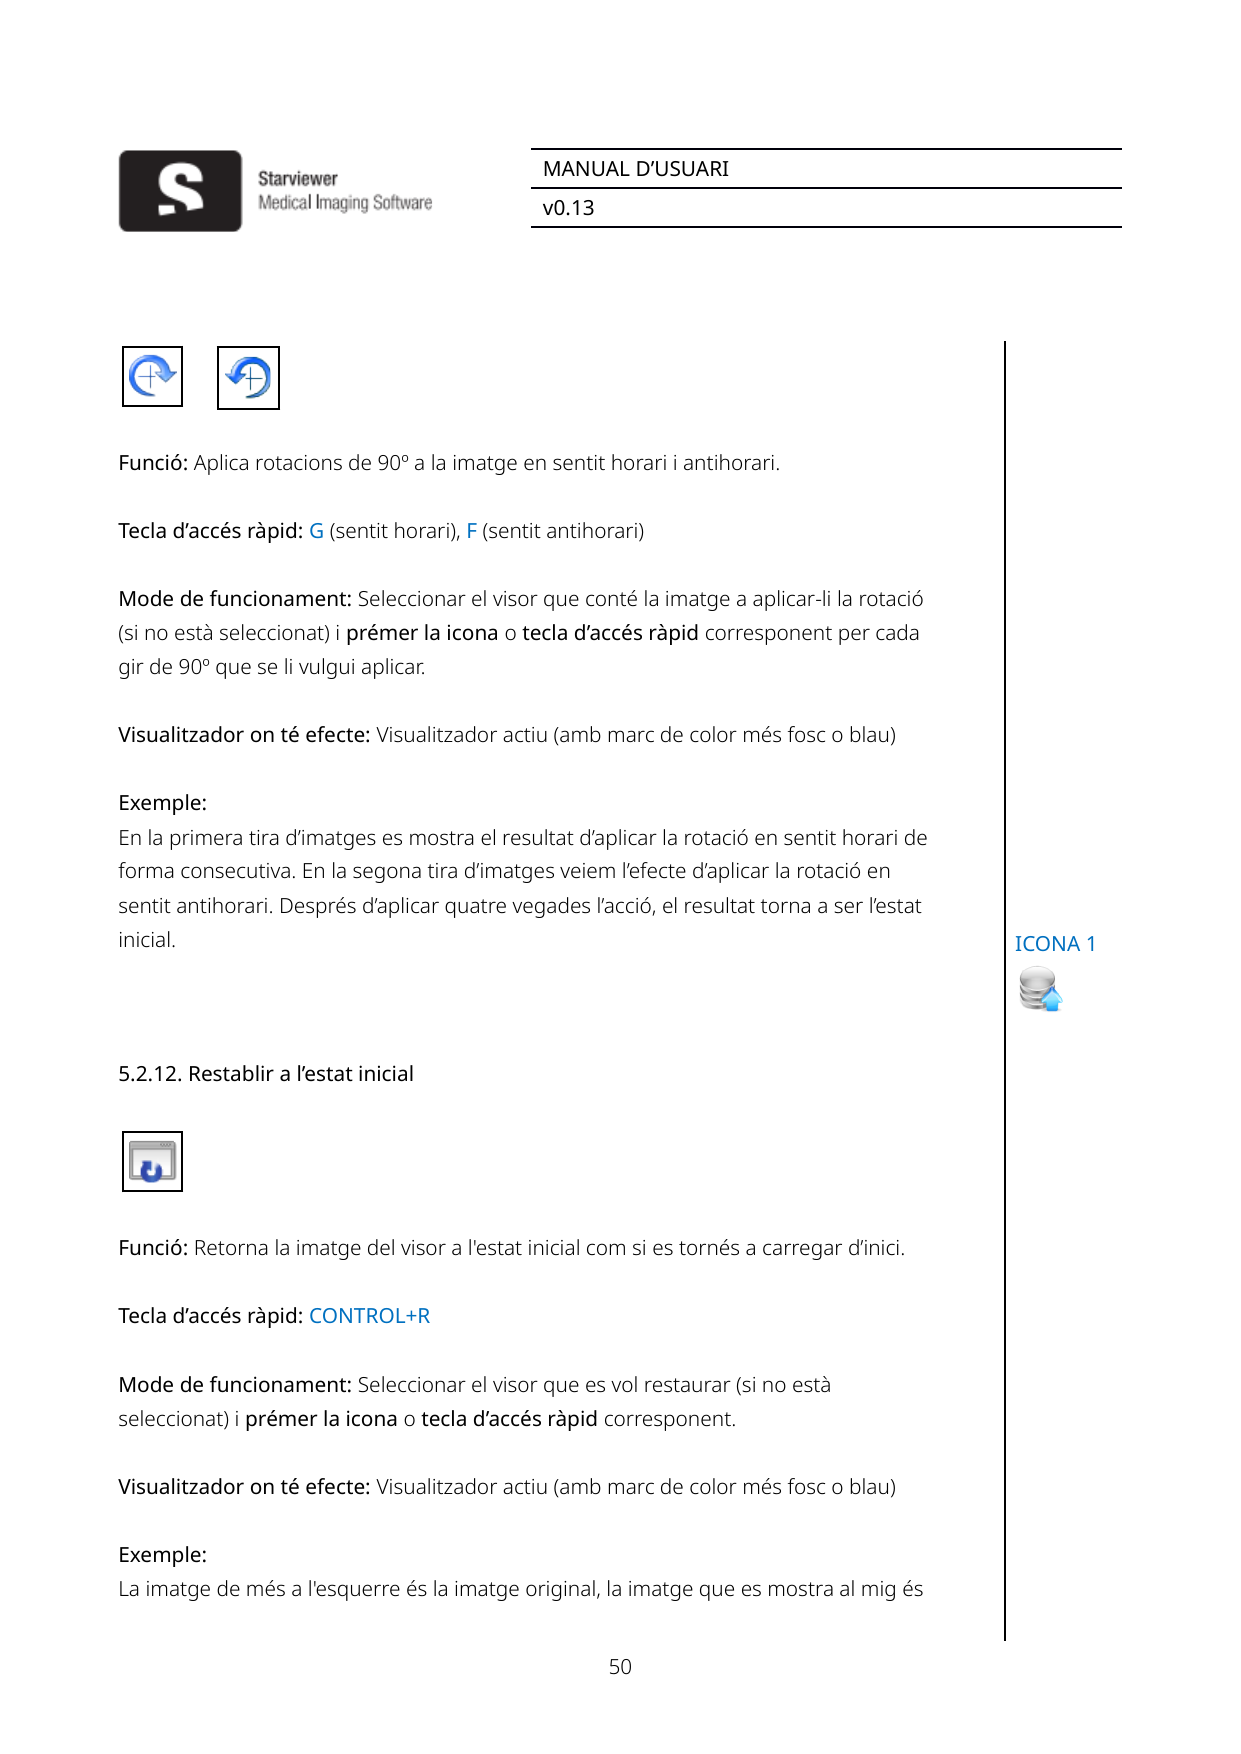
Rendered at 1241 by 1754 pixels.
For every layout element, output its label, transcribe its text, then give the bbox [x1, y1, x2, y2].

subtitle Restablir a l’estat inicial [118, 1059, 1004, 1087]
picture [1014, 963, 1068, 1016]
text Tecla d’accés ràpid: G (sentit horari), F (sentit antihorari) [118, 516, 1004, 544]
text Mode de funcionament: Seleccionar el visor que es vol restaurar (si no està seleccionat) i prémer la icona o tecla d’accés ràpid corresponent. [118, 1370, 1004, 1432]
text Funció: Retorna la imatge del visor a l'estat inicial com si es tornés a carregar d’inici. [118, 1233, 1004, 1262]
picture [129, 352, 177, 400]
text Exemple: [118, 788, 1004, 817]
picture [129, 1138, 177, 1186]
text Tecla d’accés ràpid: CONTROL+R [118, 1302, 1004, 1330]
text ICONA 1 [1015, 929, 1113, 958]
text En la primera tira d’imatges es mostra el resultat d’aplicar la rotació en sentit horari de forma consecutiva. En la segona tira d’imatges veiem l’efecte d’aplicar la rotació en sentit antihorari. Després d’aplicar quatre vegades l’acció, el resultat torna a ser l’estat inicial. [118, 823, 1004, 953]
picture [225, 354, 271, 400]
text Funció: Aplica rotacions de 90º a la imatge en sentit horari i antihorari. [118, 448, 1004, 476]
text Exemple: [118, 1540, 1004, 1568]
text Visualitzador on té efecte: Visualitzador actiu (amb marc de color més fosc o blau) [118, 720, 1004, 749]
text La imatge de més a l'esquerre és la imatge original, la imatge que es mostra al mig és [118, 1574, 1004, 1603]
text Visualitzador on té efecte: Visualitzador actiu (amb marc de color més fosc o blau) [118, 1472, 1004, 1500]
text Mode de funcionament: Seleccionar el visor que conté la imatge a aplicar-li la rotació (si no està seleccionat) i prémer la icona o tecla d’accés ràpid corresponent per cada gir de 90º que se li vulgui aplicar. [118, 584, 1004, 681]
